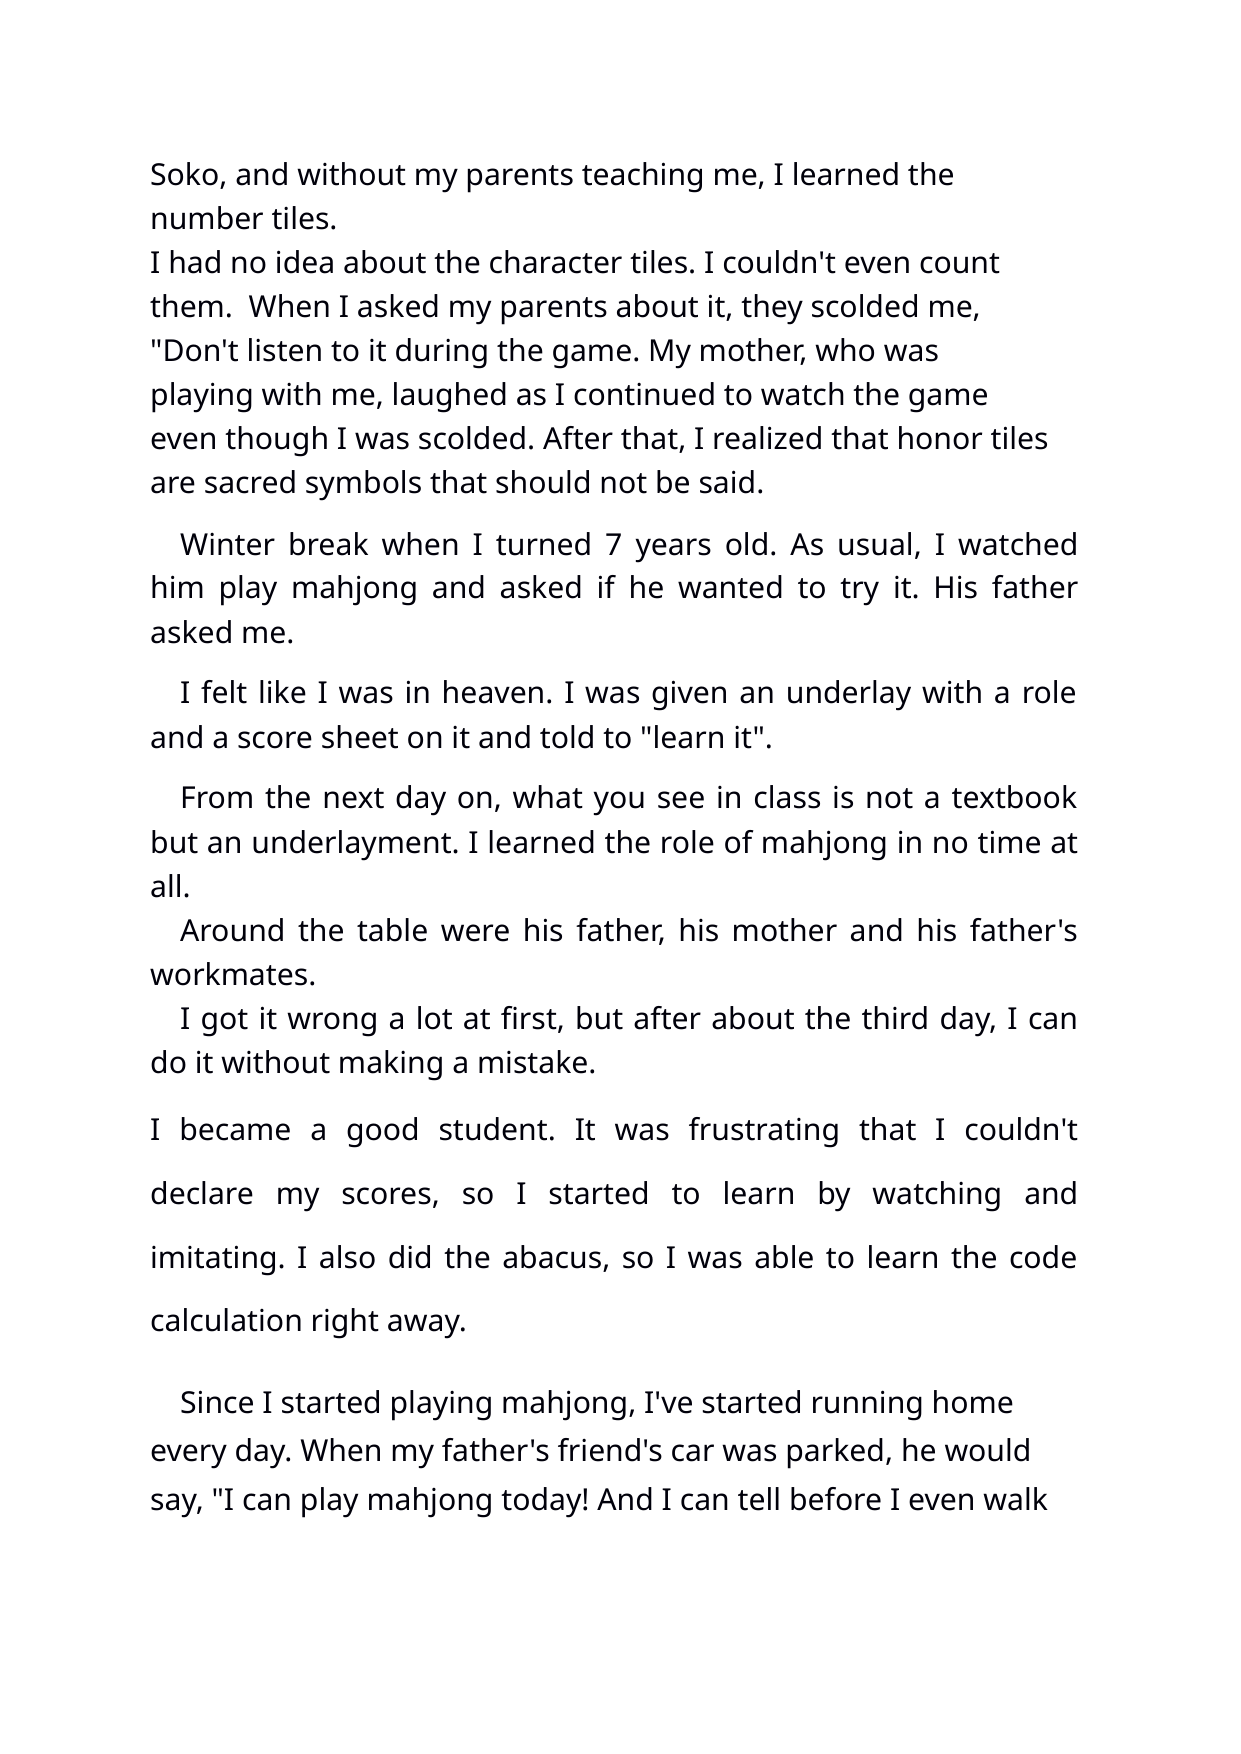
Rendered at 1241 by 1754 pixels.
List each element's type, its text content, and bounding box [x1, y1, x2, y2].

text I felt like I was in heaven. I was given an underlay with a role and a score sheet on it and told to "learn it". [150, 669, 1079, 757]
text Soko, and without my parents teaching me, I learned the number tiles. [150, 150, 1050, 238]
text From the next day on, what you see in class is not a textbook but an underlayment. I learned the role of mahjong in no time at all. [150, 774, 1079, 906]
text I got it wrong a lot at first, but after about the third day, I can do it without making a mistake. [150, 994, 1079, 1082]
text Around the table were his father, his mother and his father's workmates. [150, 906, 1079, 994]
text Since I started playing mahjong, I've started running home every day. When my father's friend's car was parked, he would say, "I can play mahjong today! And I can tell before I even walk [150, 1375, 1079, 1519]
text Winter break when I turned 7 years old. As usual, I watched him play mahjong and asked if he wanted to try it. His father asked me. [150, 520, 1079, 652]
text I had no idea about the character tiles. I couldn't even count them. When I asked my parents about it, they scolded me, "Don't listen to it during the game. My mother, who was playing with me, laughed as I continued to watch the game even though I was scolded. After that, I realized that honor tiles are sacred symbols that should not be said. [150, 238, 1050, 502]
text I became a good student. It was frustrating that I couldn't declare my scores, so I started to learn by watching and imitating. I also did the abacus, so I was able to learn the code calculation right away. [150, 1090, 1079, 1344]
